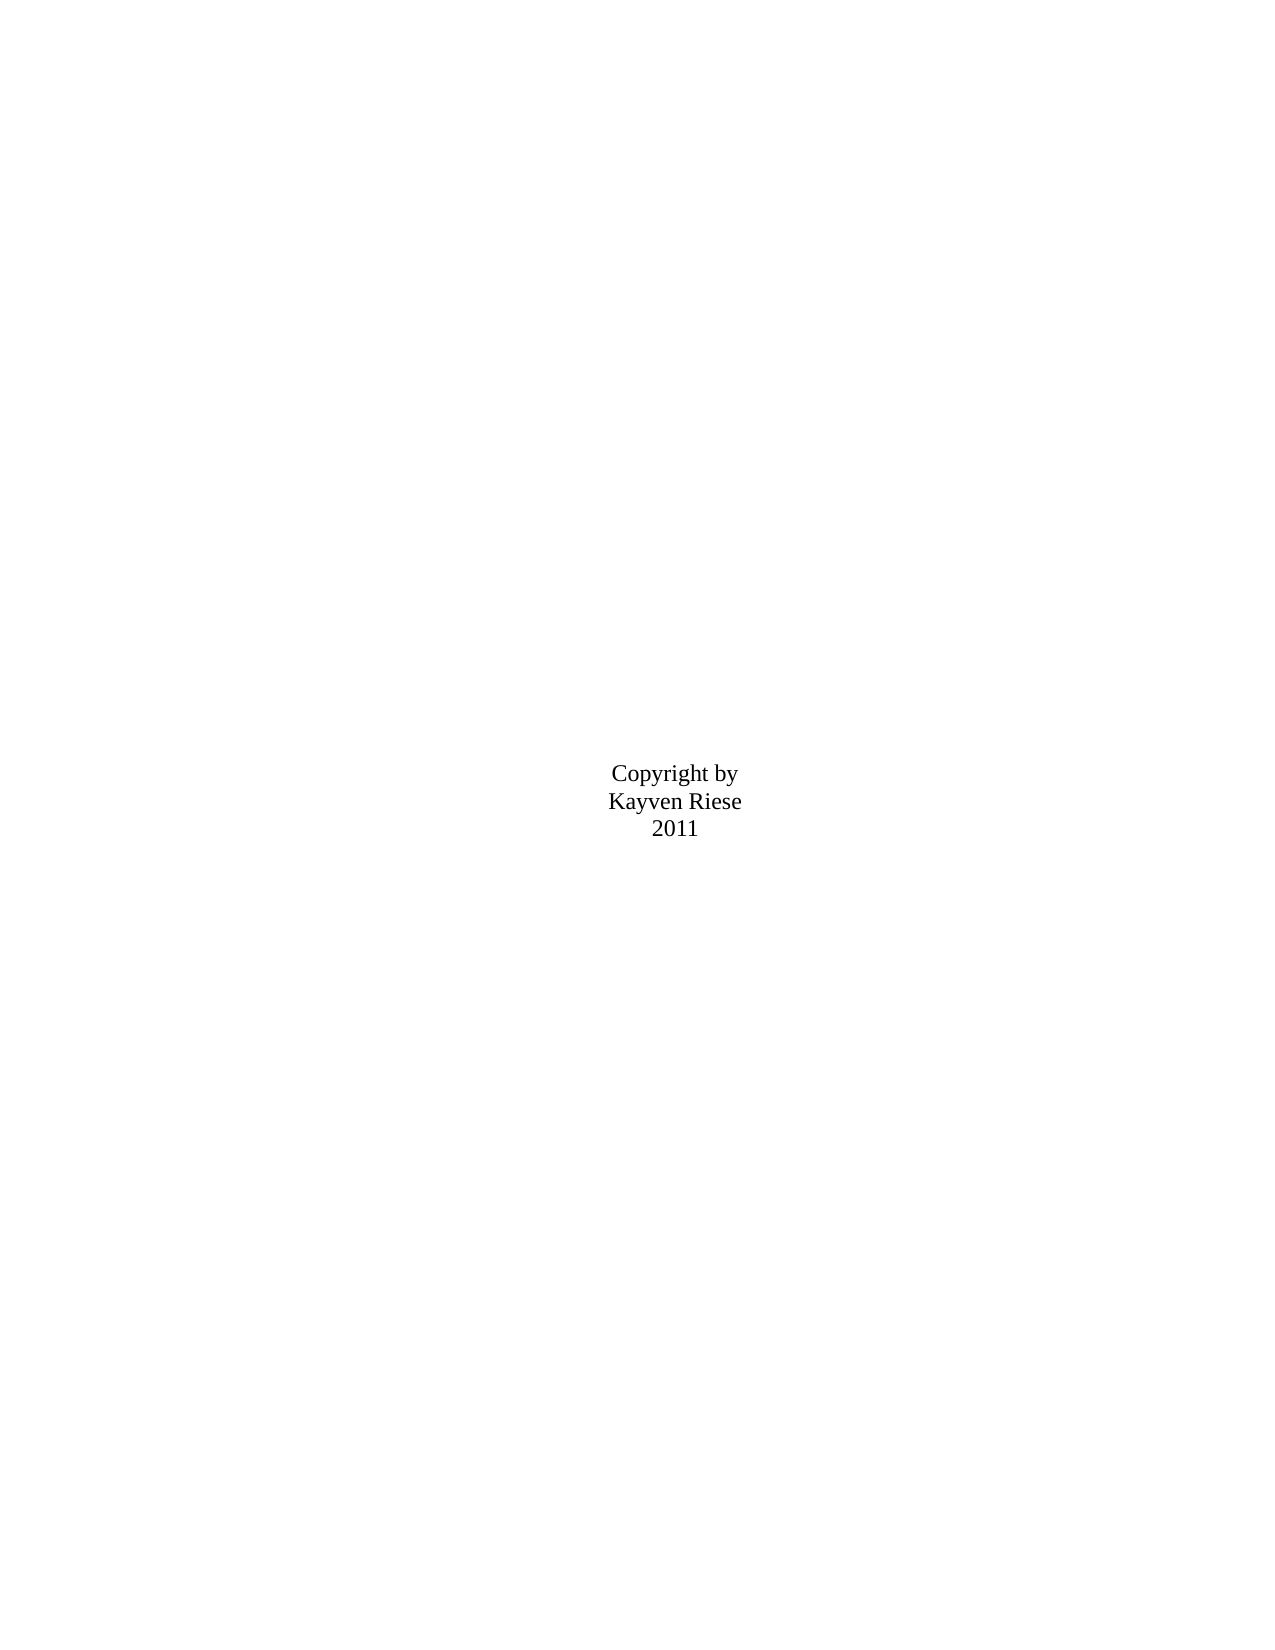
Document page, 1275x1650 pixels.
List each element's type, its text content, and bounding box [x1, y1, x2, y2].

text 2011 [225, 814, 1125, 842]
text Kayven Riese [225, 787, 1125, 814]
text Copyright by [225, 759, 1125, 787]
